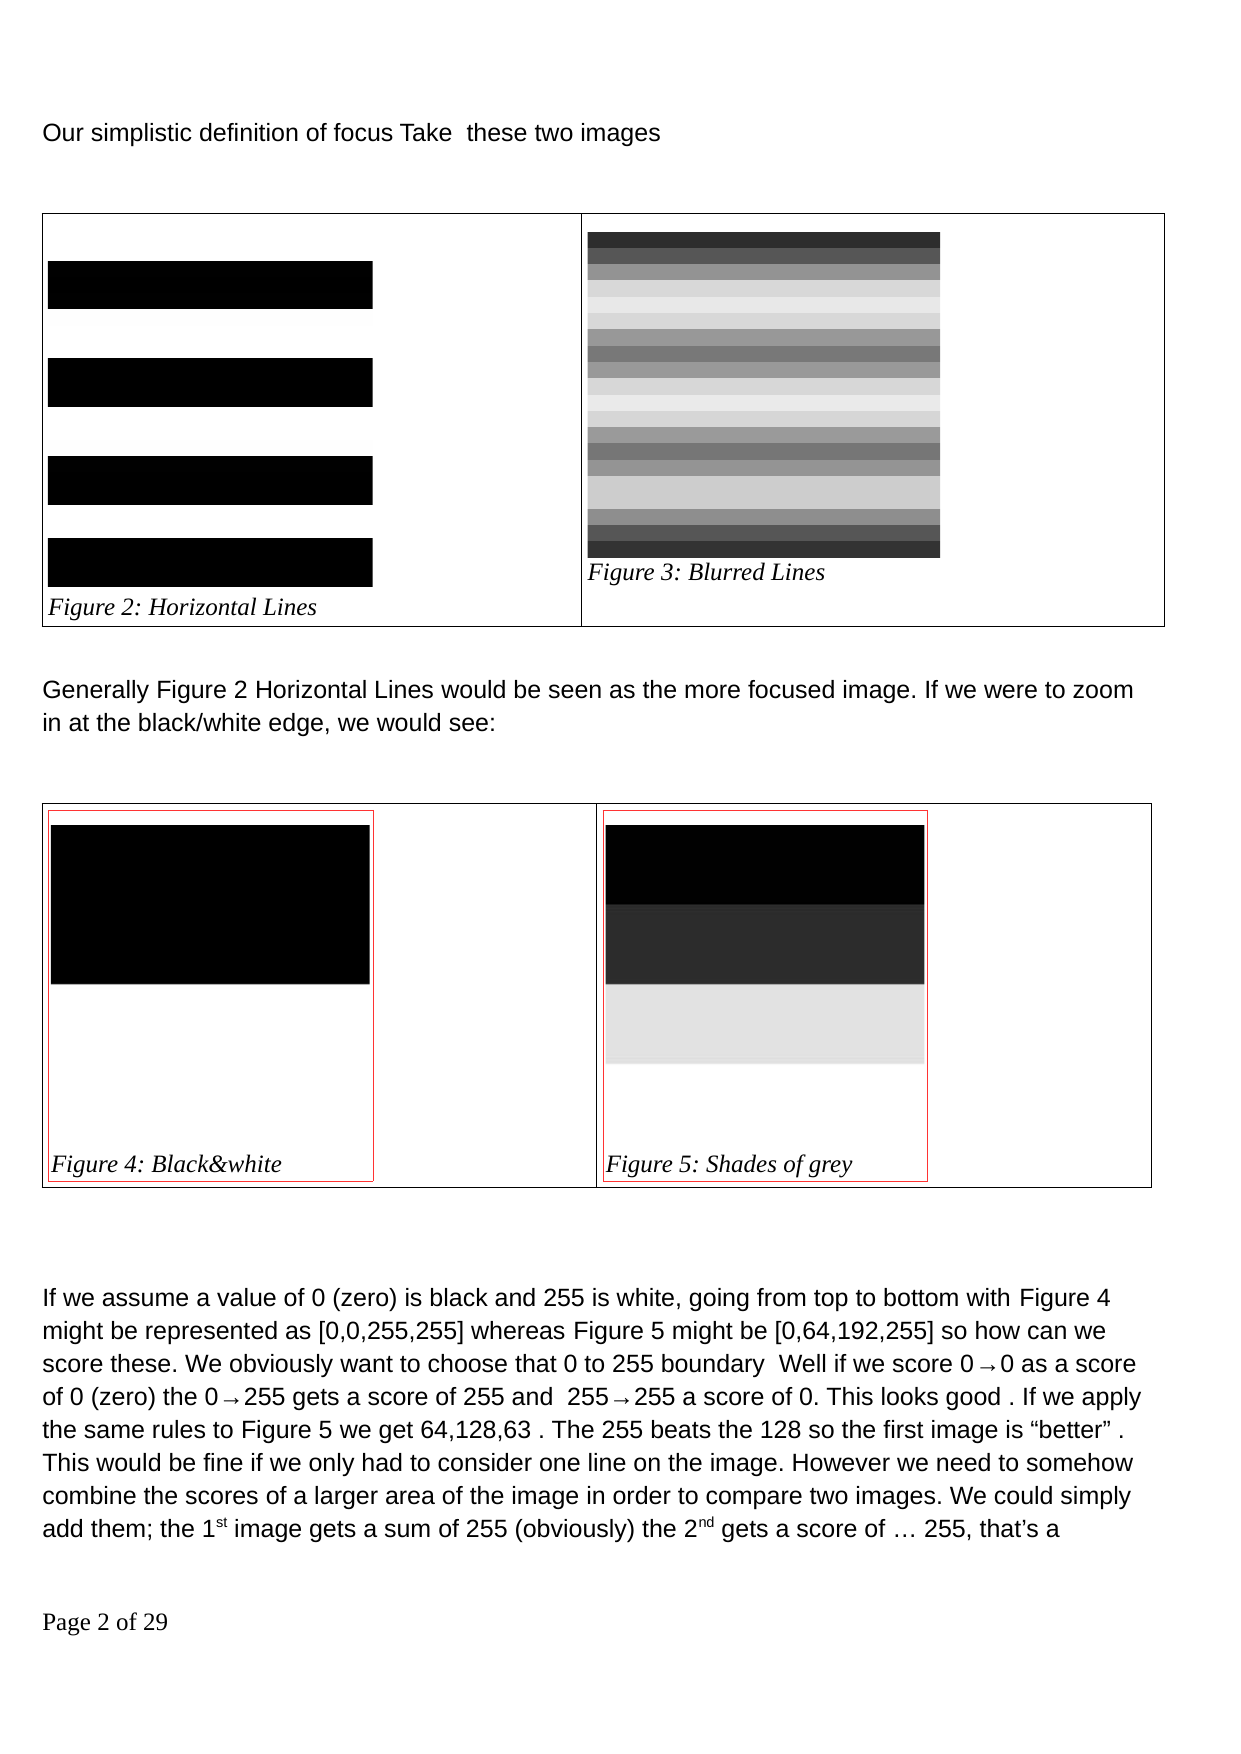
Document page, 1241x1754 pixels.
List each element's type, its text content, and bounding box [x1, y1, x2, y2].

table_header [597, 804, 1151, 1187]
picture [605, 825, 925, 1144]
table_header [43, 214, 581, 626]
table_header [582, 214, 1164, 626]
text If we assume a value of 0 (zero) is black and 255 is white, going from top to bottom with Figure 4 might be represented as [0,0,255,255] whereas Figure 5 might be [0,64,192,255] so how can we score these. We obviously want to choose that 0 to 255 boundary Well if we score 0→0 as a score of 0 (zero) the 0→255 gets a score of 255 and 255→255 a score of 0. This looks good . If we apply the same rules to Figure 5 we get 64,128,63 . The 255 beats the 128 so the first image is “better” . This would be fine if we only had to consider one line on the image. However we need to somehow combine the scores of a larger area of the image in order to compare two images. We could simply add them; the 1st image gets a sum of 255 (obviously) the 2nd gets a score of … 255, that’s a [42, 1283, 1152, 1543]
picture [587, 232, 940, 558]
picture [50, 825, 370, 1144]
table_header [43, 804, 596, 1187]
text Generally Figure 2 Horizontal Lines would be seen as the more focused image. If we were to zoom in at the black/white edge, we would see: [42, 675, 1152, 737]
picture [47, 261, 373, 587]
text Our simplistic definition of focus Take these two images [42, 118, 1152, 147]
